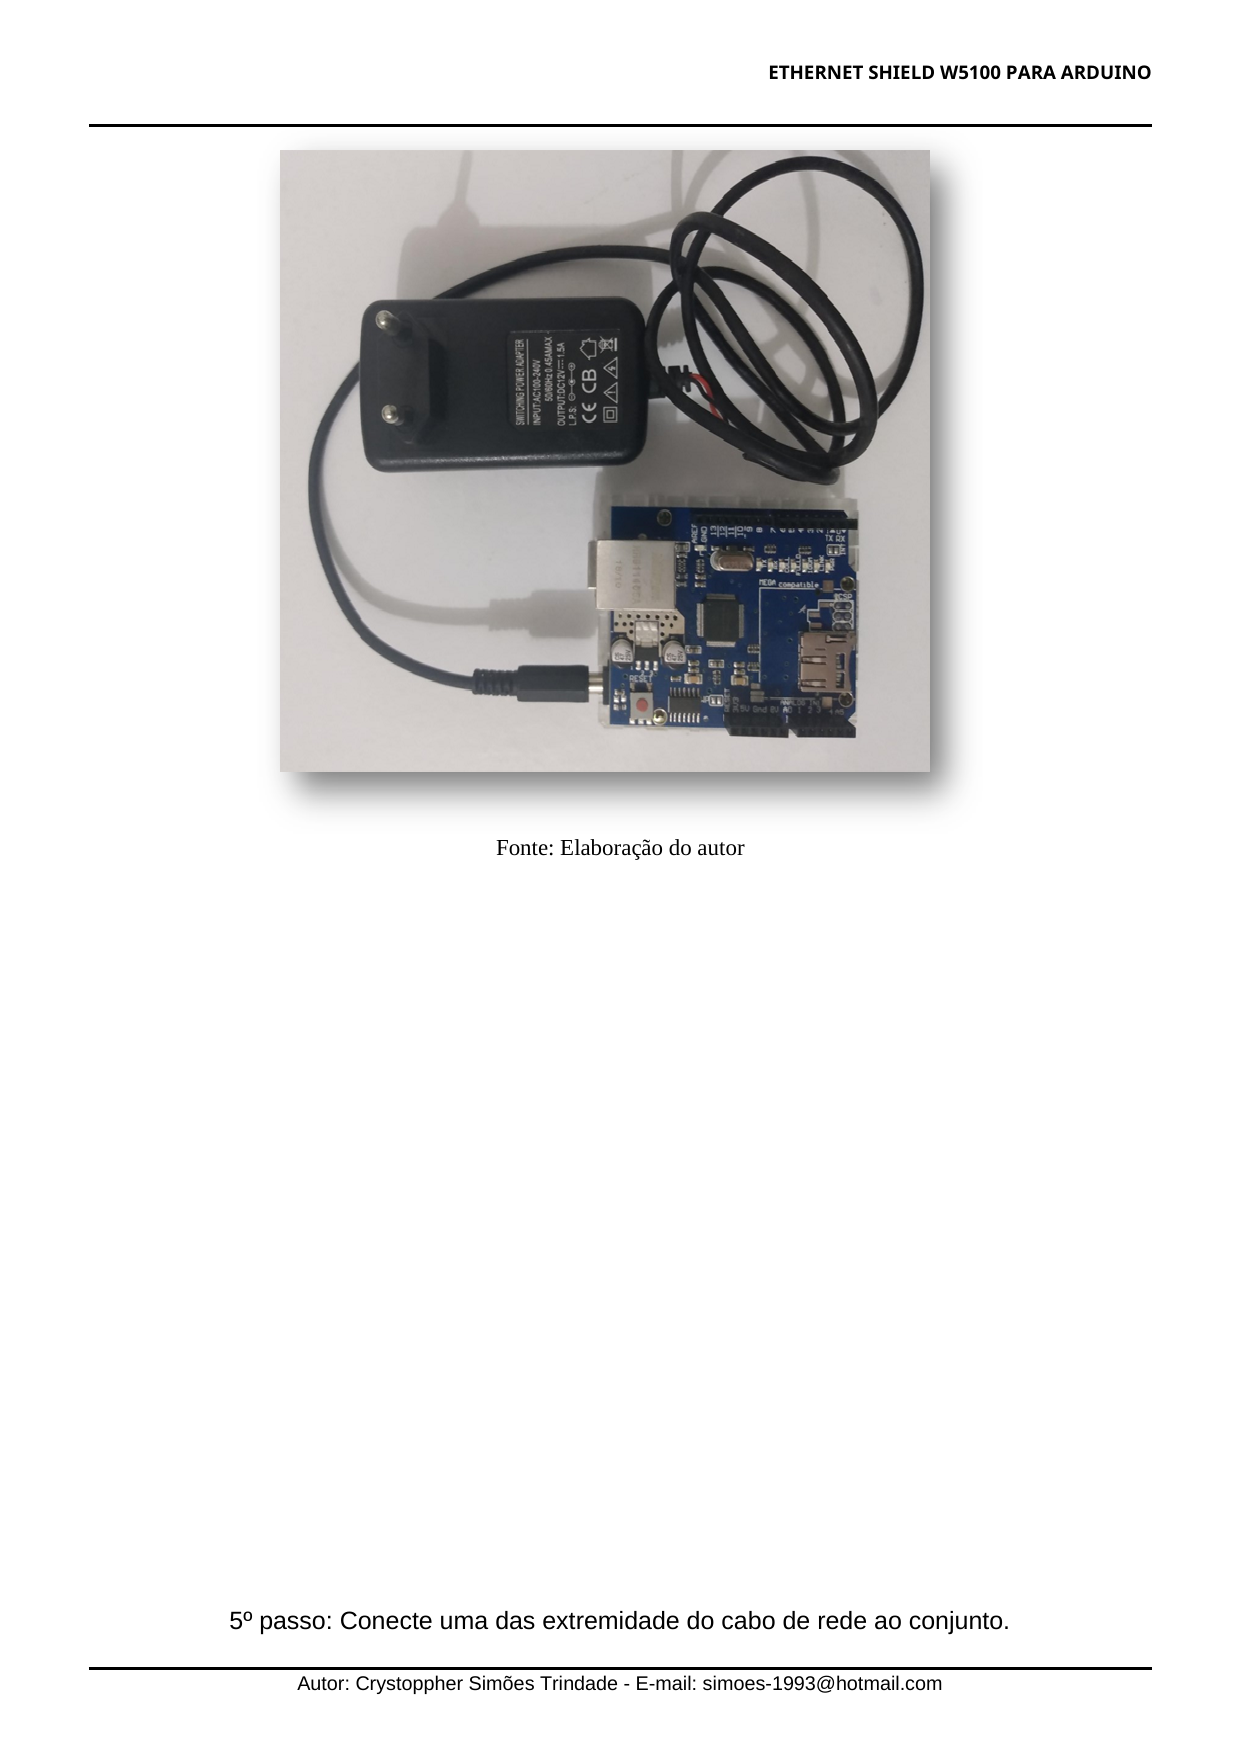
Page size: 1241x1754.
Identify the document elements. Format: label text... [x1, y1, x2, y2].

picture [257, 127, 983, 834]
text Fonte: Elaboração do autor [89, 834, 1152, 860]
text 5º passo: Conecte uma das extremidade do cabo de rede ao conjunto. [89, 1606, 1152, 1635]
